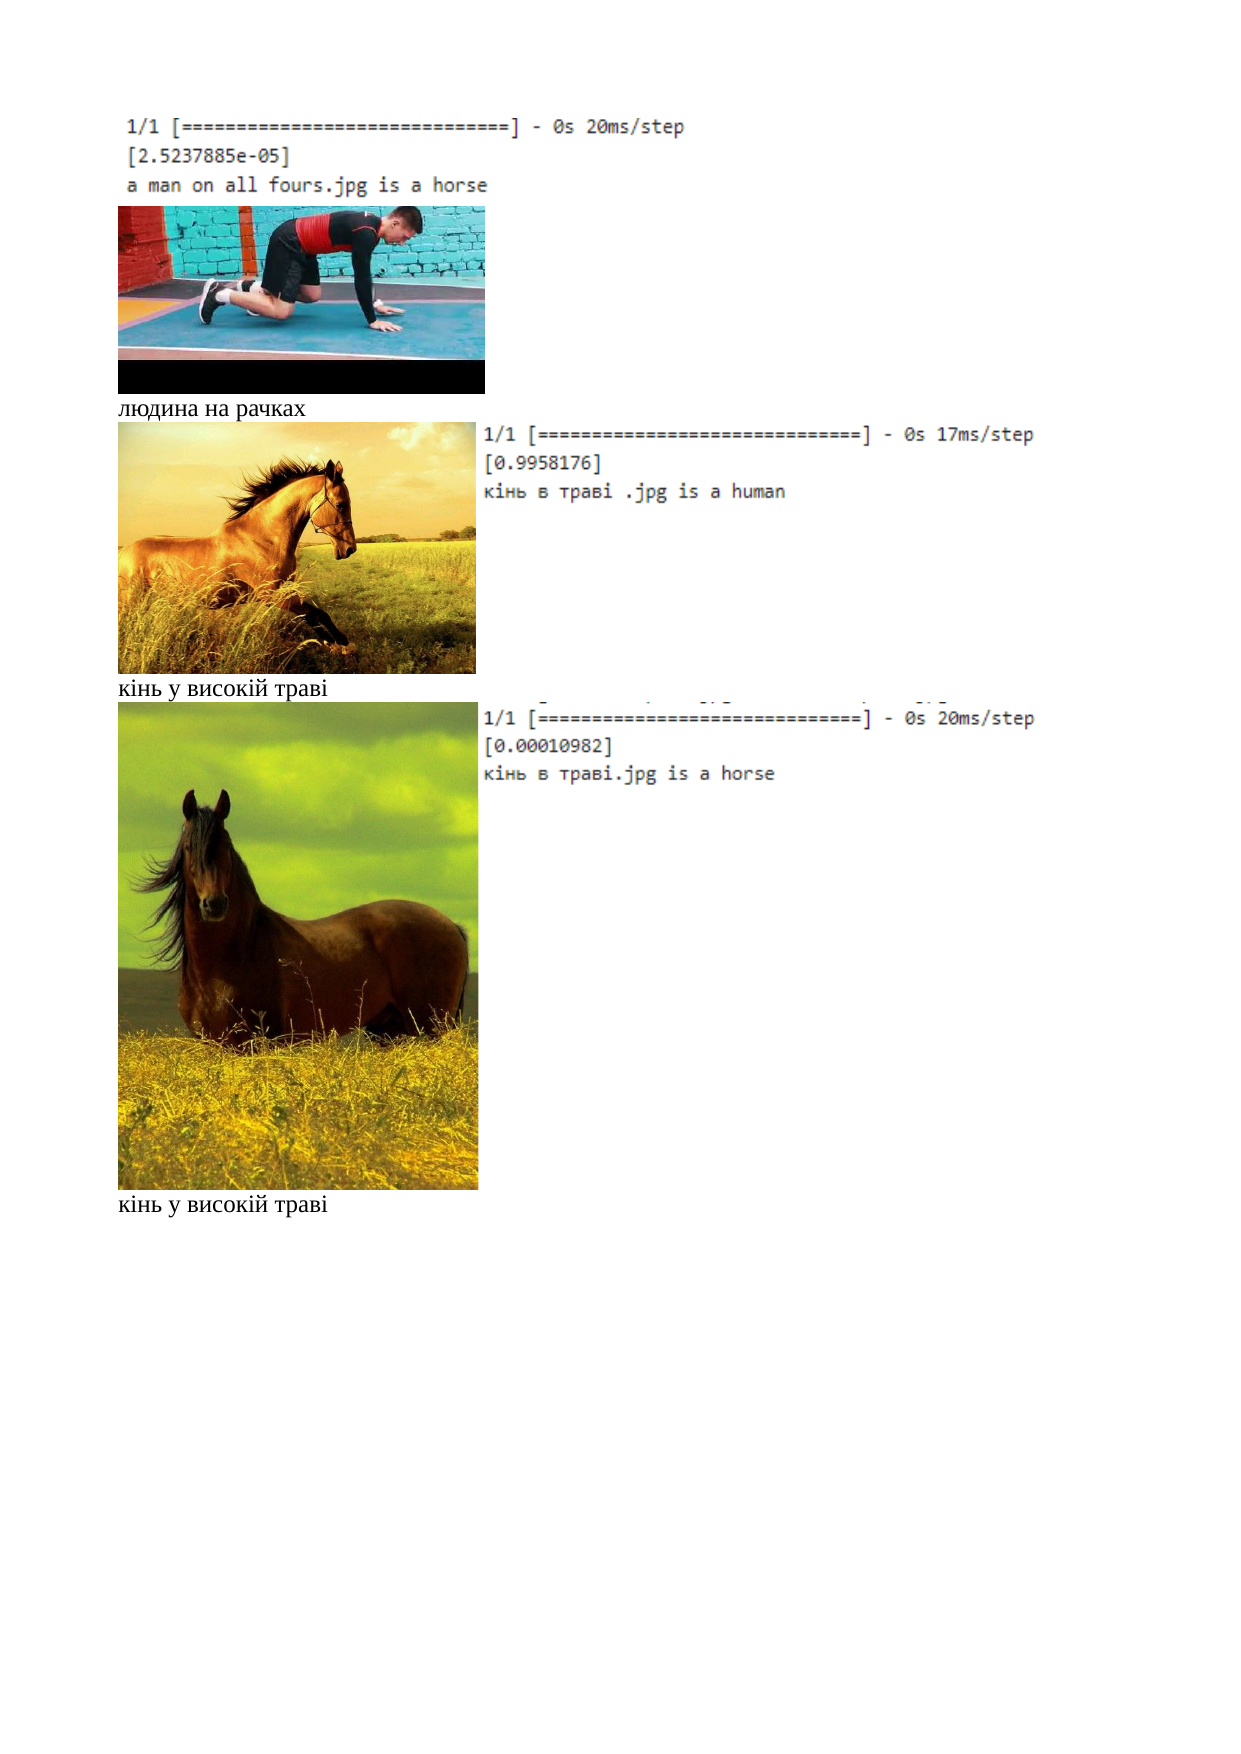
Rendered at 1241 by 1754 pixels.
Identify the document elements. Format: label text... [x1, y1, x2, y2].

picture [118, 118, 690, 394]
text людина на рачках [118, 118, 1122, 422]
picture [118, 422, 1045, 674]
text кінь у високій траві [118, 702, 1122, 1218]
text кінь у високій траві [118, 422, 1122, 702]
picture [118, 702, 1038, 1190]
